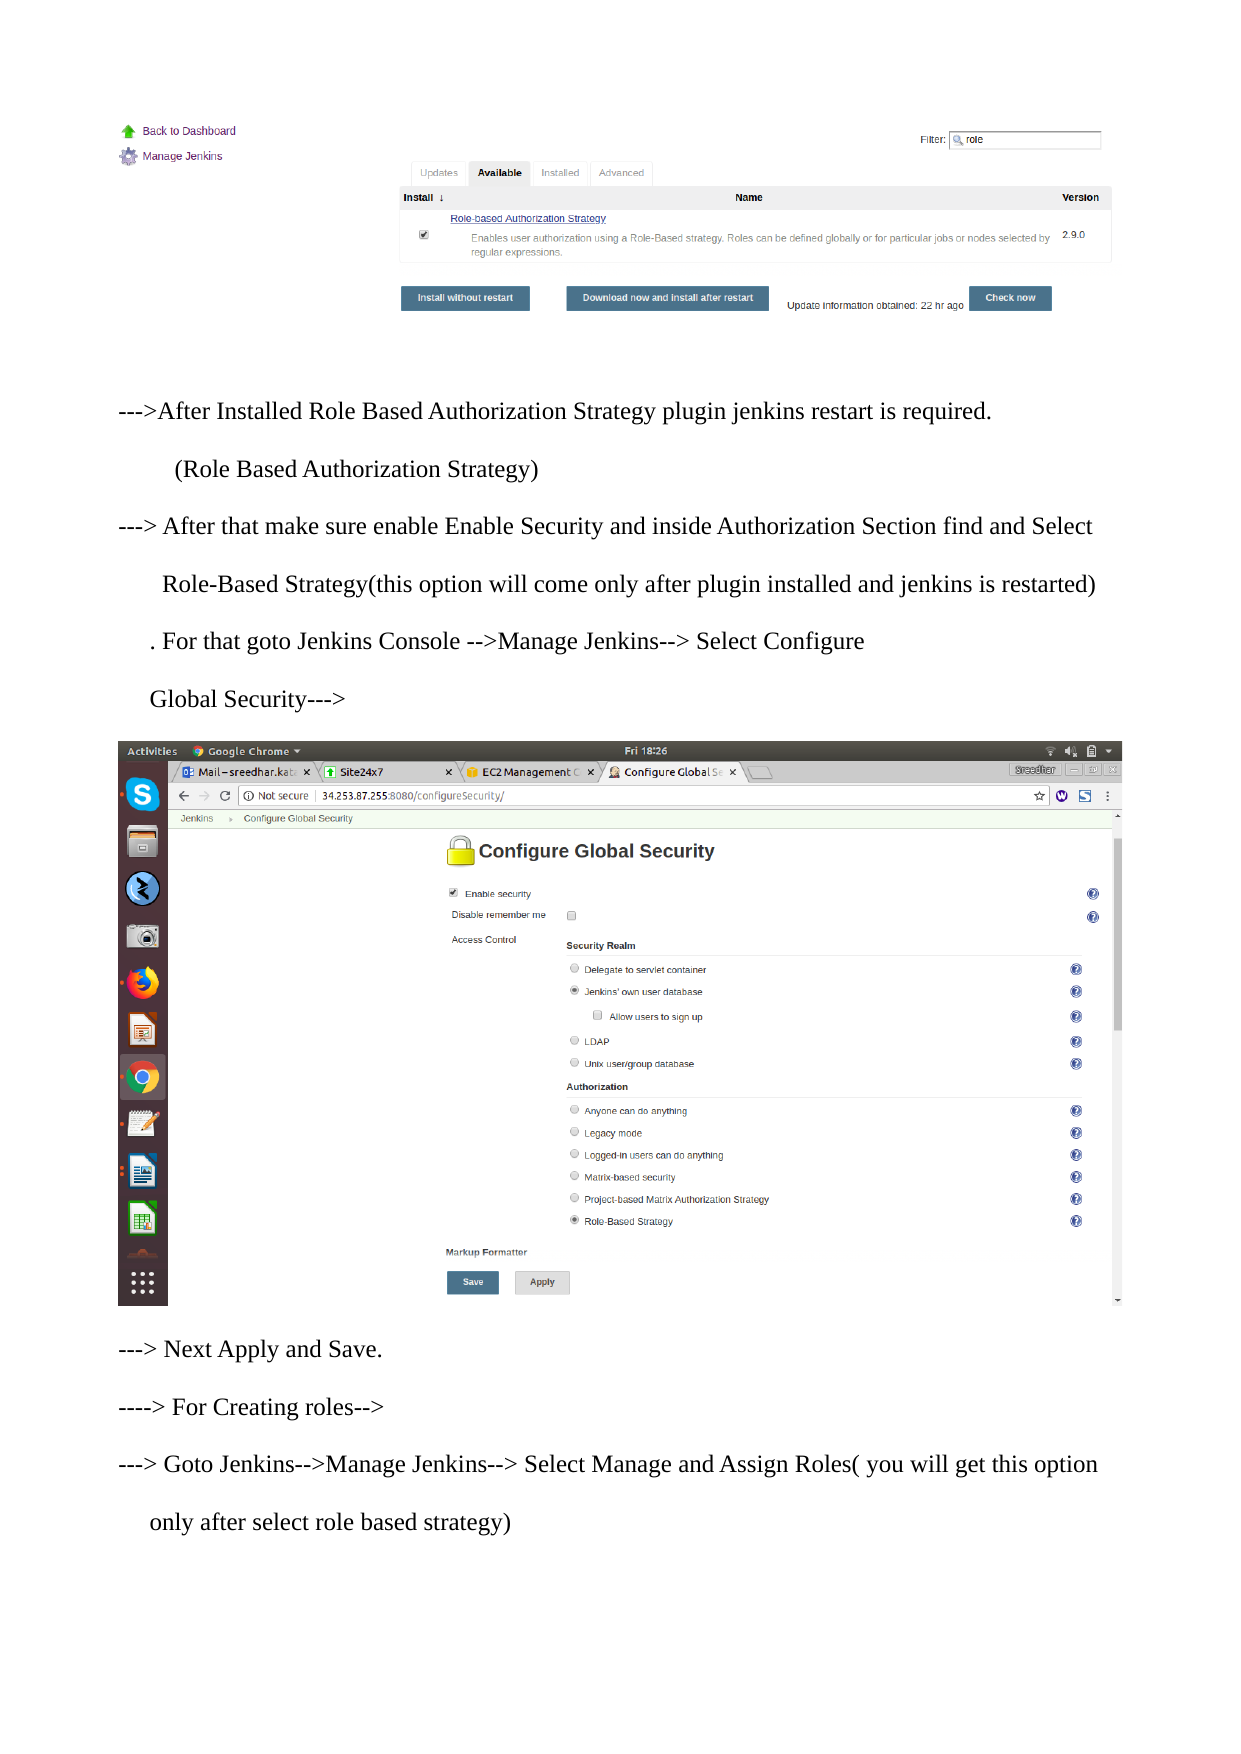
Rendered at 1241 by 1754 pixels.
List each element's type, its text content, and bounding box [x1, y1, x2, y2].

picture [118, 741, 1123, 1306]
text ---> After that make sure enable Enable Security and inside Authorization Section find and Select [118, 511, 1122, 540]
text ----> For Creating roles--> [118, 1392, 1122, 1421]
text ---> Goto Jenkins-->Manage Jenkins--> Select Manage and Assign Roles( you will get this option [118, 1449, 1122, 1478]
picture [118, 118, 1123, 339]
text Global Security---> [118, 684, 1122, 712]
text Role-Based Strategy(this option will come only after plugin installed and jenkins is restarted) [118, 569, 1122, 597]
text --->After Installed Role Based Authorization Strategy plugin jenkins restart is required. [118, 396, 1122, 425]
text ---> Next Apply and Save. [118, 1334, 1122, 1363]
text only after select role based strategy) [118, 1507, 1122, 1536]
text (Role Based Authorization Strategy) [118, 454, 1122, 482]
text . For that goto Jenkins Console -->Manage Jenkins--> Select Configure [118, 626, 1122, 655]
